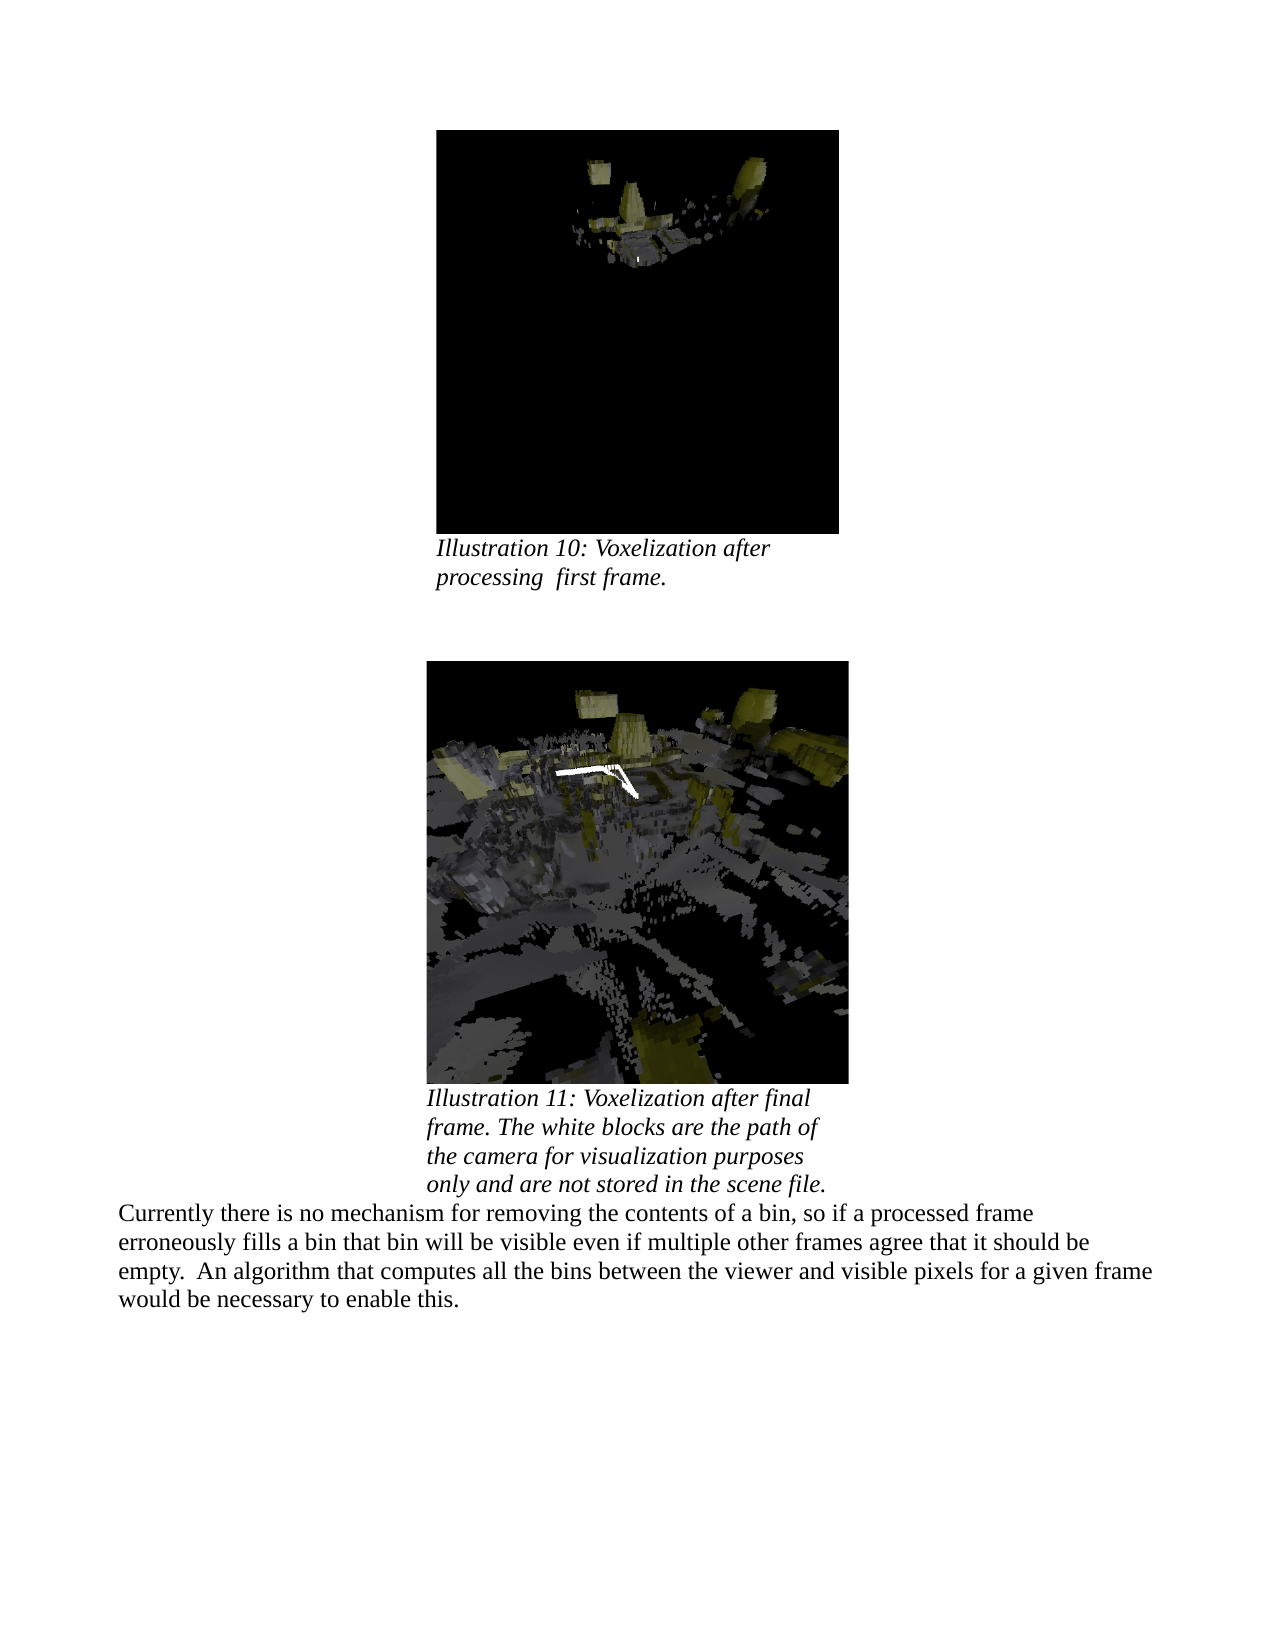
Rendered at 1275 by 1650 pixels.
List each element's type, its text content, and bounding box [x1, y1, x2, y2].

text Currently there is no mechanism for removing the contents of a bin, so if a processed frame erroneously fills a bin that bin will be visible even if multiple other frames agree that it should be empty. An algorithm that computes all the bins between the viewer and visible pixels for a given frame would be necessary to enable this. [118, 1020, 1157, 1313]
picture [436, 130, 839, 534]
text Illustration 10: Voxelization after processing first frame. [436, 534, 839, 591]
text Illustration 11: Voxelization after final frame. The white blocks are the path of the camera for visualization purposes only and are not stored in the scene file. [426, 1084, 849, 1198]
picture [426, 661, 849, 1084]
